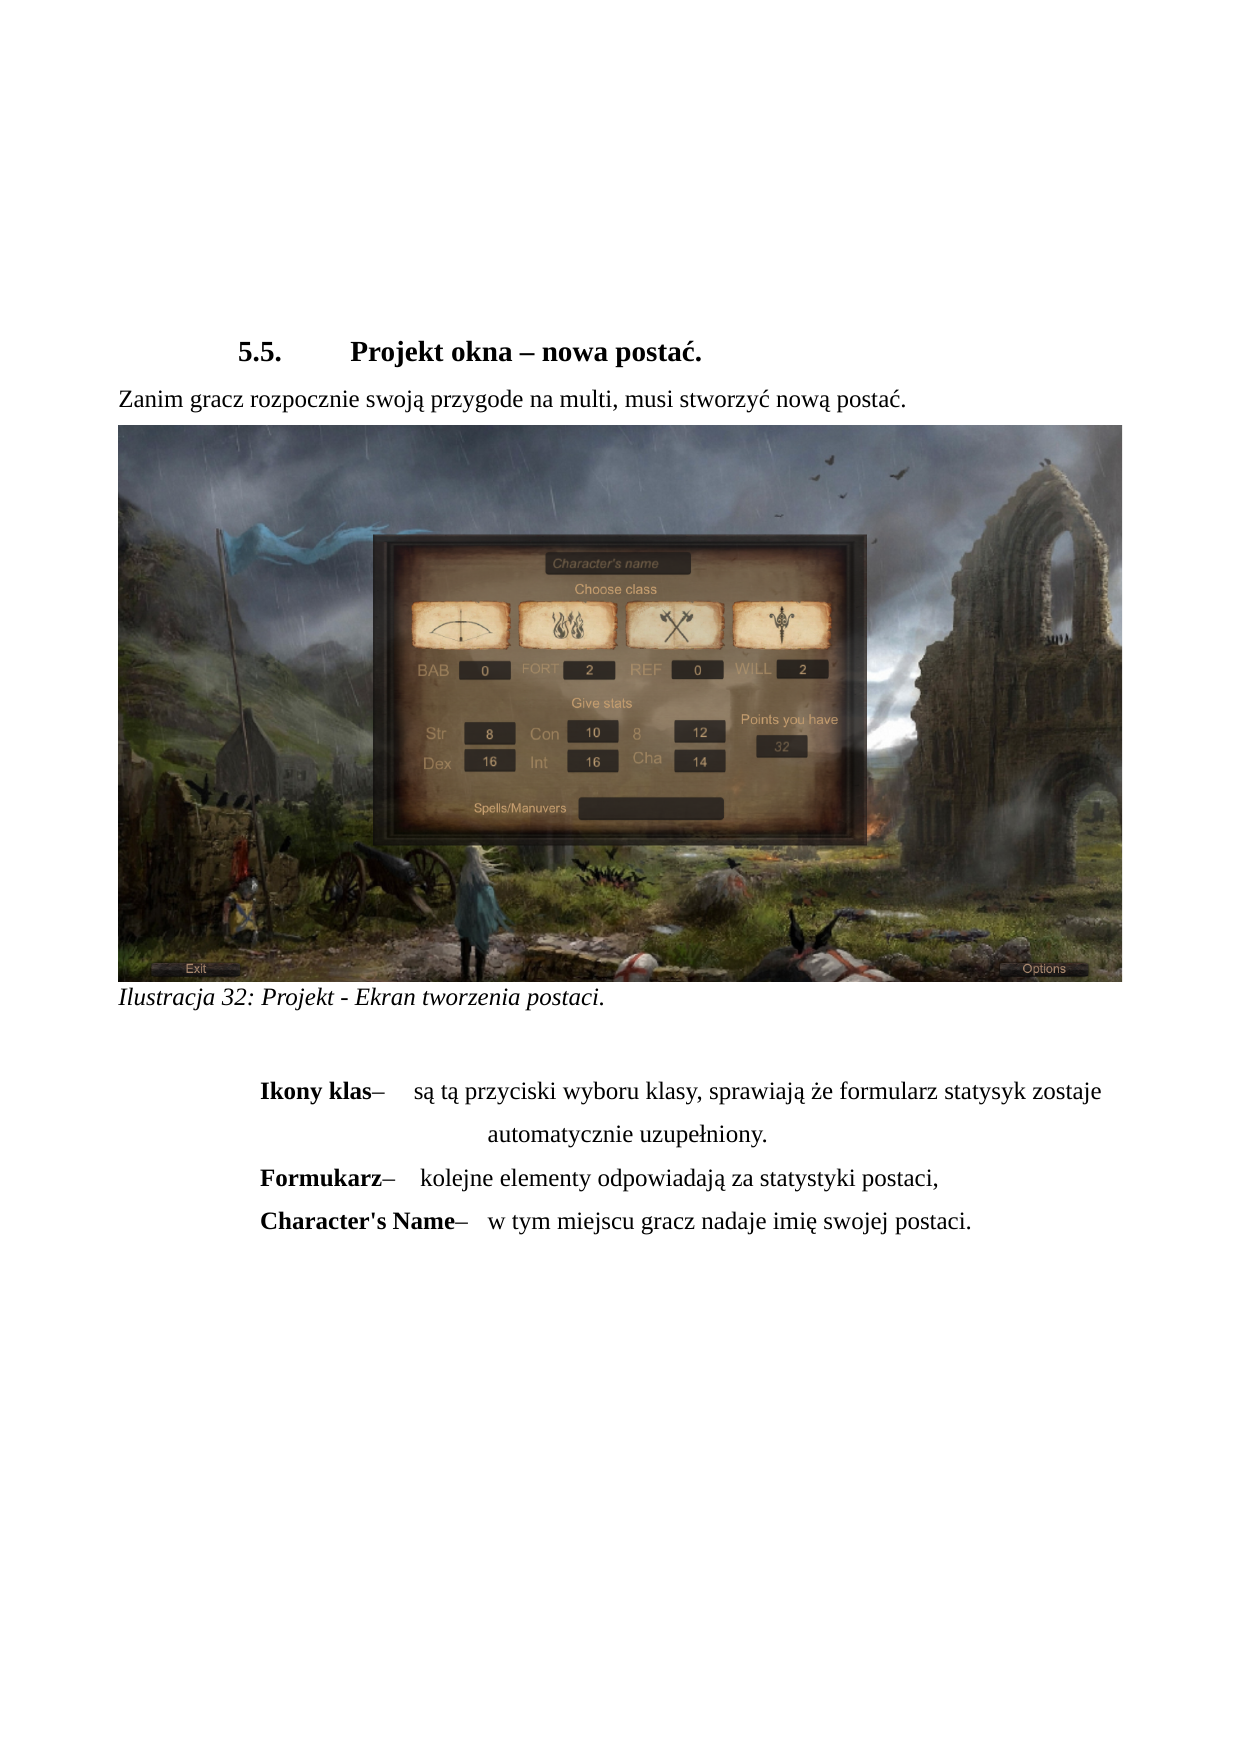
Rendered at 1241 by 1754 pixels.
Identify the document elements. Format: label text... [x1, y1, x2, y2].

text automatycznie uzupełniony. [118, 1119, 1122, 1148]
text Formukarz– kolejne elementy odpowiadają za statystyki postaci, [118, 1163, 1122, 1191]
text Zanim gracz rozpocznie swoją przygode na multi, musi stworzyć nową postać. [118, 384, 1122, 413]
text Ilustracja 32: Projekt - Ekran tworzenia postaci. [118, 982, 1122, 1010]
list Projekt okna – nowa postać. [231, 334, 1122, 367]
picture [118, 425, 1123, 982]
text Character's Name– w tym miejscu gracz nadaje imię swojej postaci. [118, 1206, 1122, 1234]
text Ikony klas– są tą przyciski wyboru klasy, sprawiają że formularz statysyk zostaje [118, 1076, 1122, 1105]
